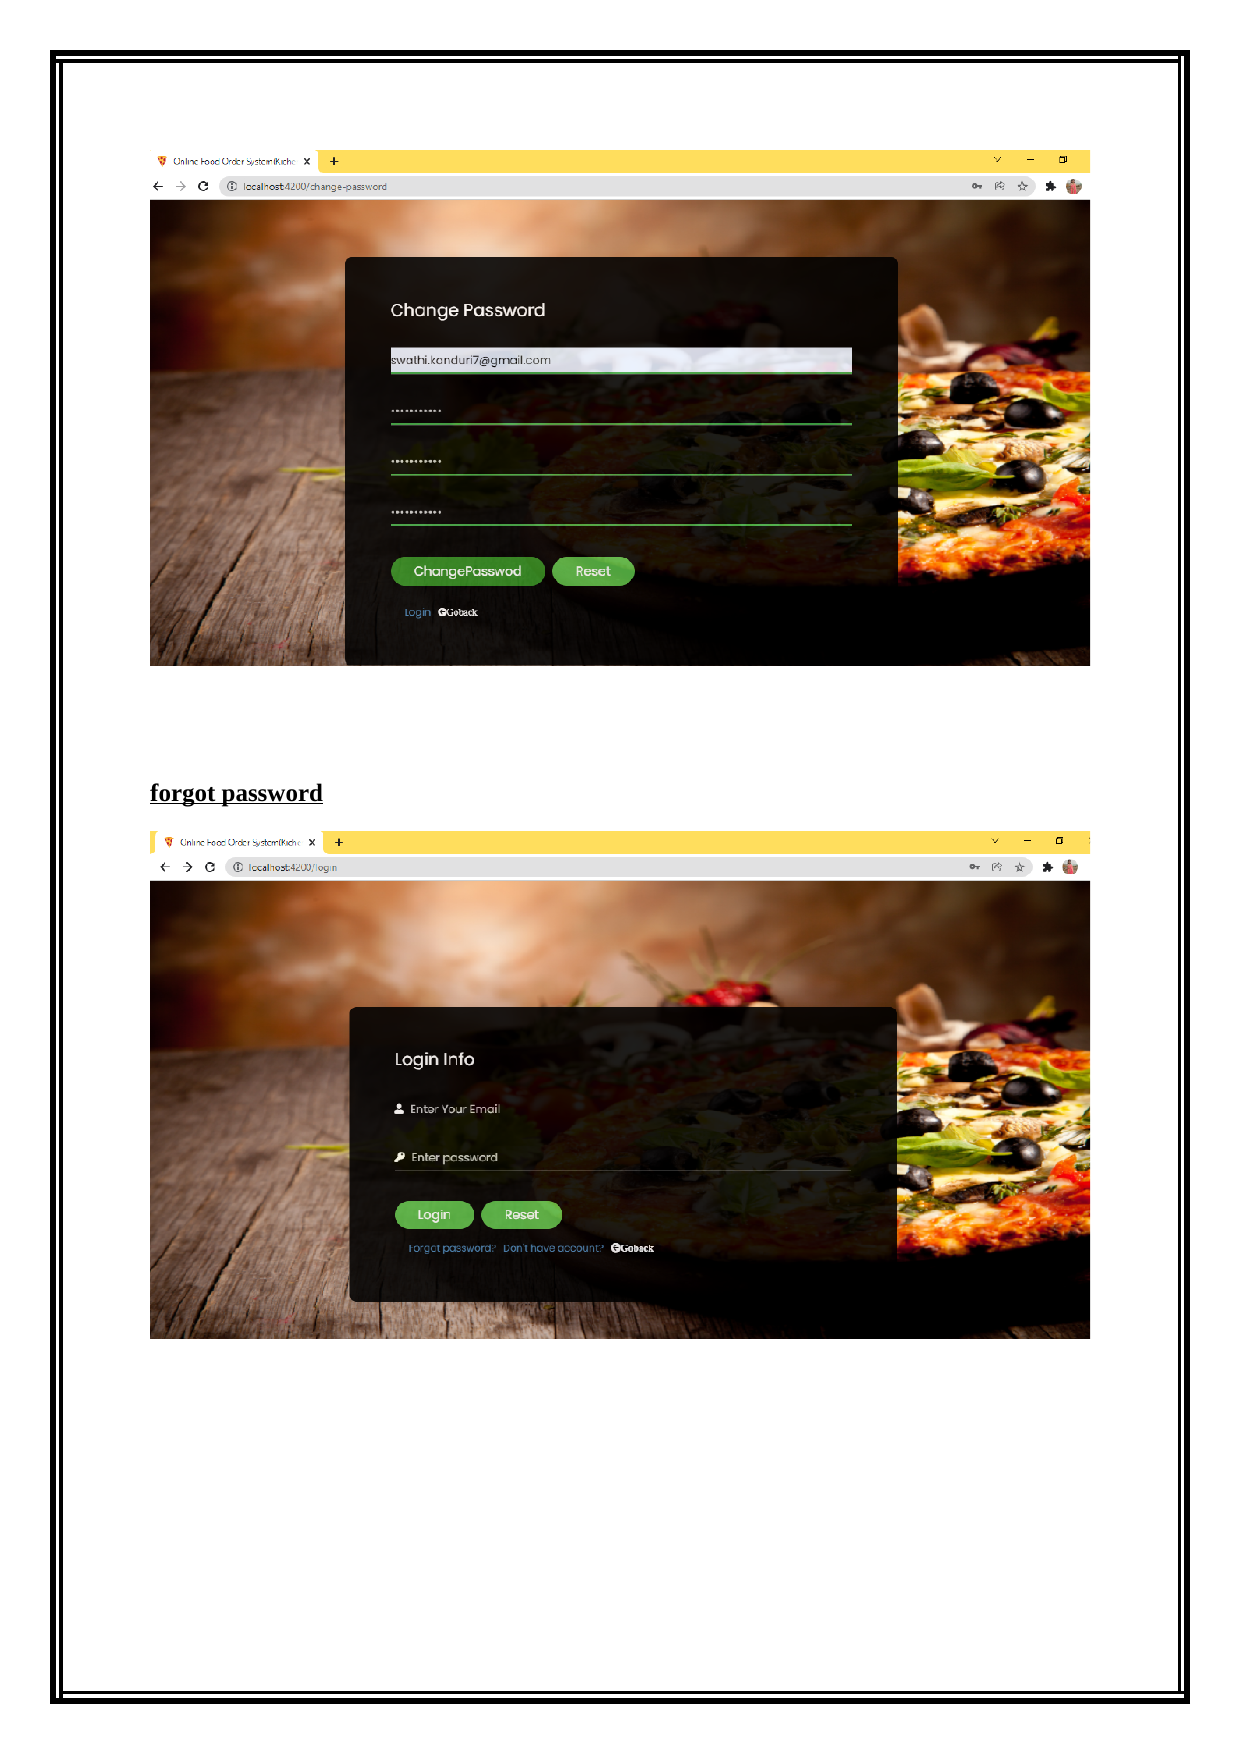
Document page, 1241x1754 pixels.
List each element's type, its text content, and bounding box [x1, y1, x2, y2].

picture [150, 831, 1091, 1339]
picture [150, 150, 1091, 666]
text forgot password [150, 778, 1090, 806]
